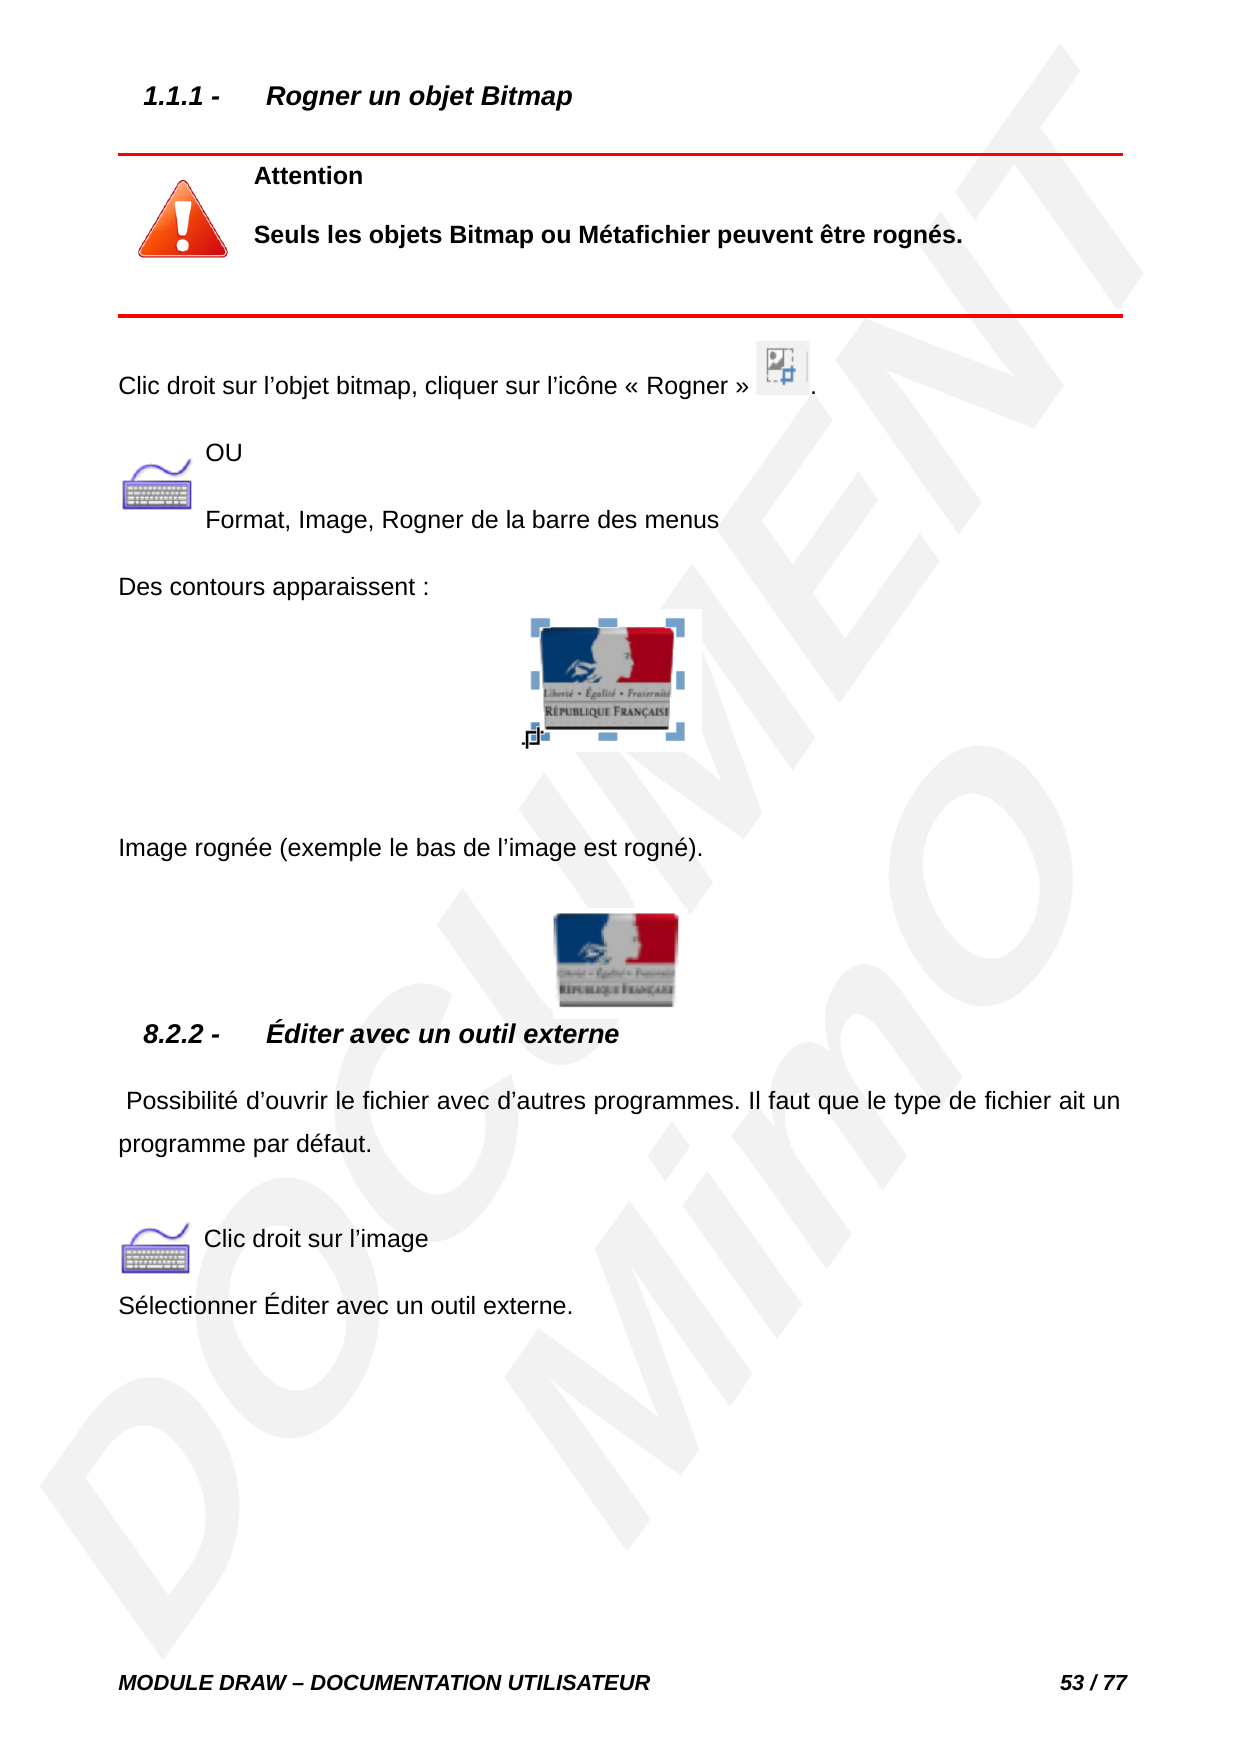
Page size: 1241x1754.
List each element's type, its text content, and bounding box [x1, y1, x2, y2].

picture [118, 447, 194, 523]
table_header Attention Seuls les objets Bitmap ou Métafichier peuvent être rognés. [248, 156, 1123, 314]
text Clic droit sur l’objet bitmap, cliquer sur l’icône « Rogner » . [118, 341, 1122, 400]
picture [117, 1211, 192, 1287]
picture [124, 161, 242, 280]
subtitle Rogner un objet Bitmap [143, 80, 1122, 111]
picture [552, 908, 688, 1019]
text Sélectionner Éditer avec un outil externe. [118, 1291, 1122, 1320]
text Clic droit sur l’image [192, 1224, 1122, 1253]
picture [518, 609, 702, 752]
text Image rognée (exemple le bas de l’image est rogné). [118, 833, 1122, 862]
subtitle Éditer avec un outil externe [143, 929, 1122, 1049]
picture [756, 341, 810, 395]
text Format, Image, Rogner de la barre des menus [118, 505, 1122, 534]
text Des contours apparaissent : [118, 572, 1122, 600]
text OU [118, 438, 1122, 467]
text Possibilité d’ouvrir le fichier avec d’autres programmes. Il faut que le type de fichier ait un programme par défaut. [118, 1086, 1122, 1158]
table_header [118, 156, 248, 314]
